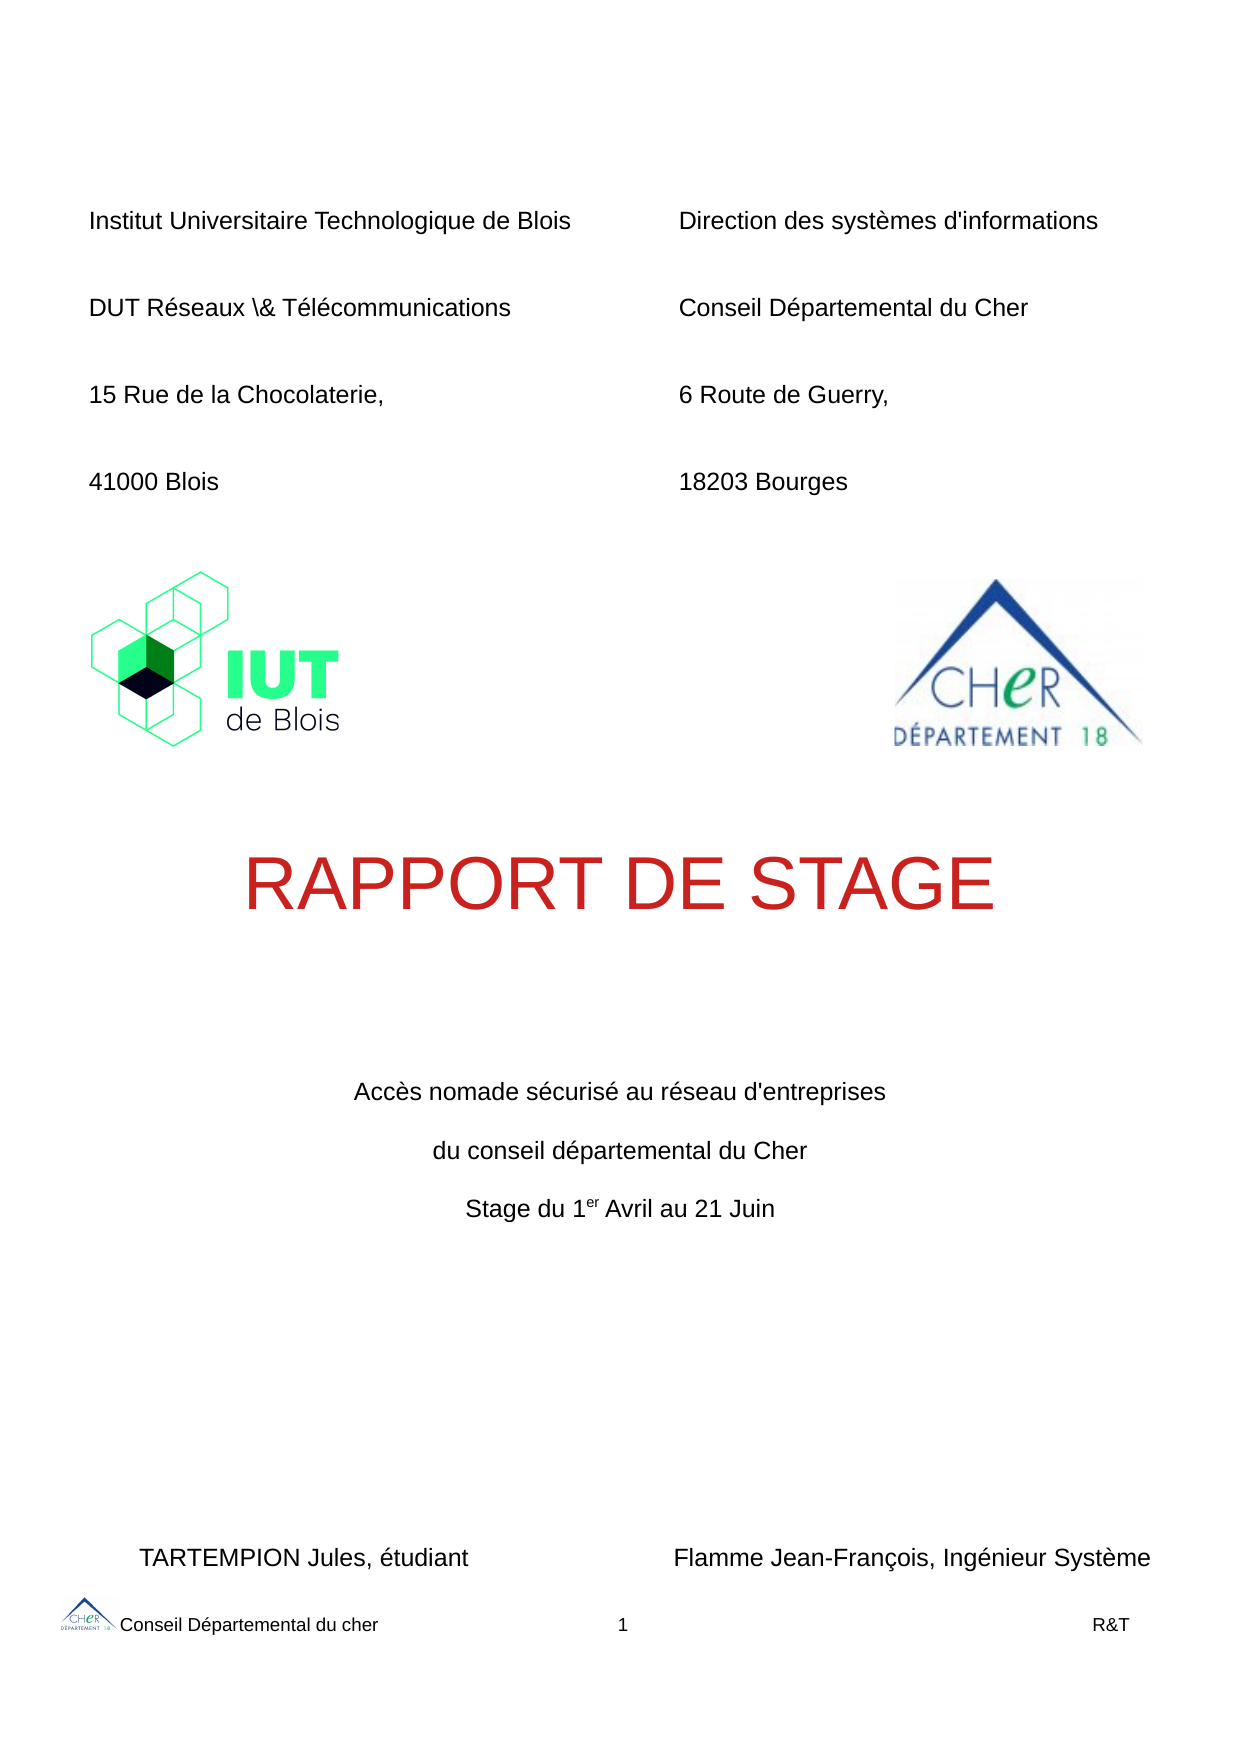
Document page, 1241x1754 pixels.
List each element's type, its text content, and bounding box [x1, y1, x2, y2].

picture [61, 1597, 118, 1630]
text Stage du 1er Avril au 21 Juin [88, 1194, 1152, 1223]
text 41000 Blois 18203 Bourges [88, 467, 1152, 496]
picture [894, 579, 1143, 746]
text DUT Réseaux \& Télécommunications Conseil Départemental du Cher [88, 293, 1152, 322]
text RAPPORT DE STAGE [88, 839, 1152, 926]
text du conseil départemental du Cher [88, 1136, 1152, 1164]
text 15 Rue de la Chocolaterie, 6 Route de Guerry, [88, 380, 1152, 408]
text Accès nomade sécurisé au réseau d'entreprises [88, 1077, 1152, 1106]
text TARTEMPION Jules, étudiant Flamme Jean-François, Ingénieur Système [88, 1543, 1152, 1572]
picture [91, 571, 339, 747]
text Institut Universitaire Technologique de Blois Direction des systèmes d'informations [88, 206, 1146, 234]
